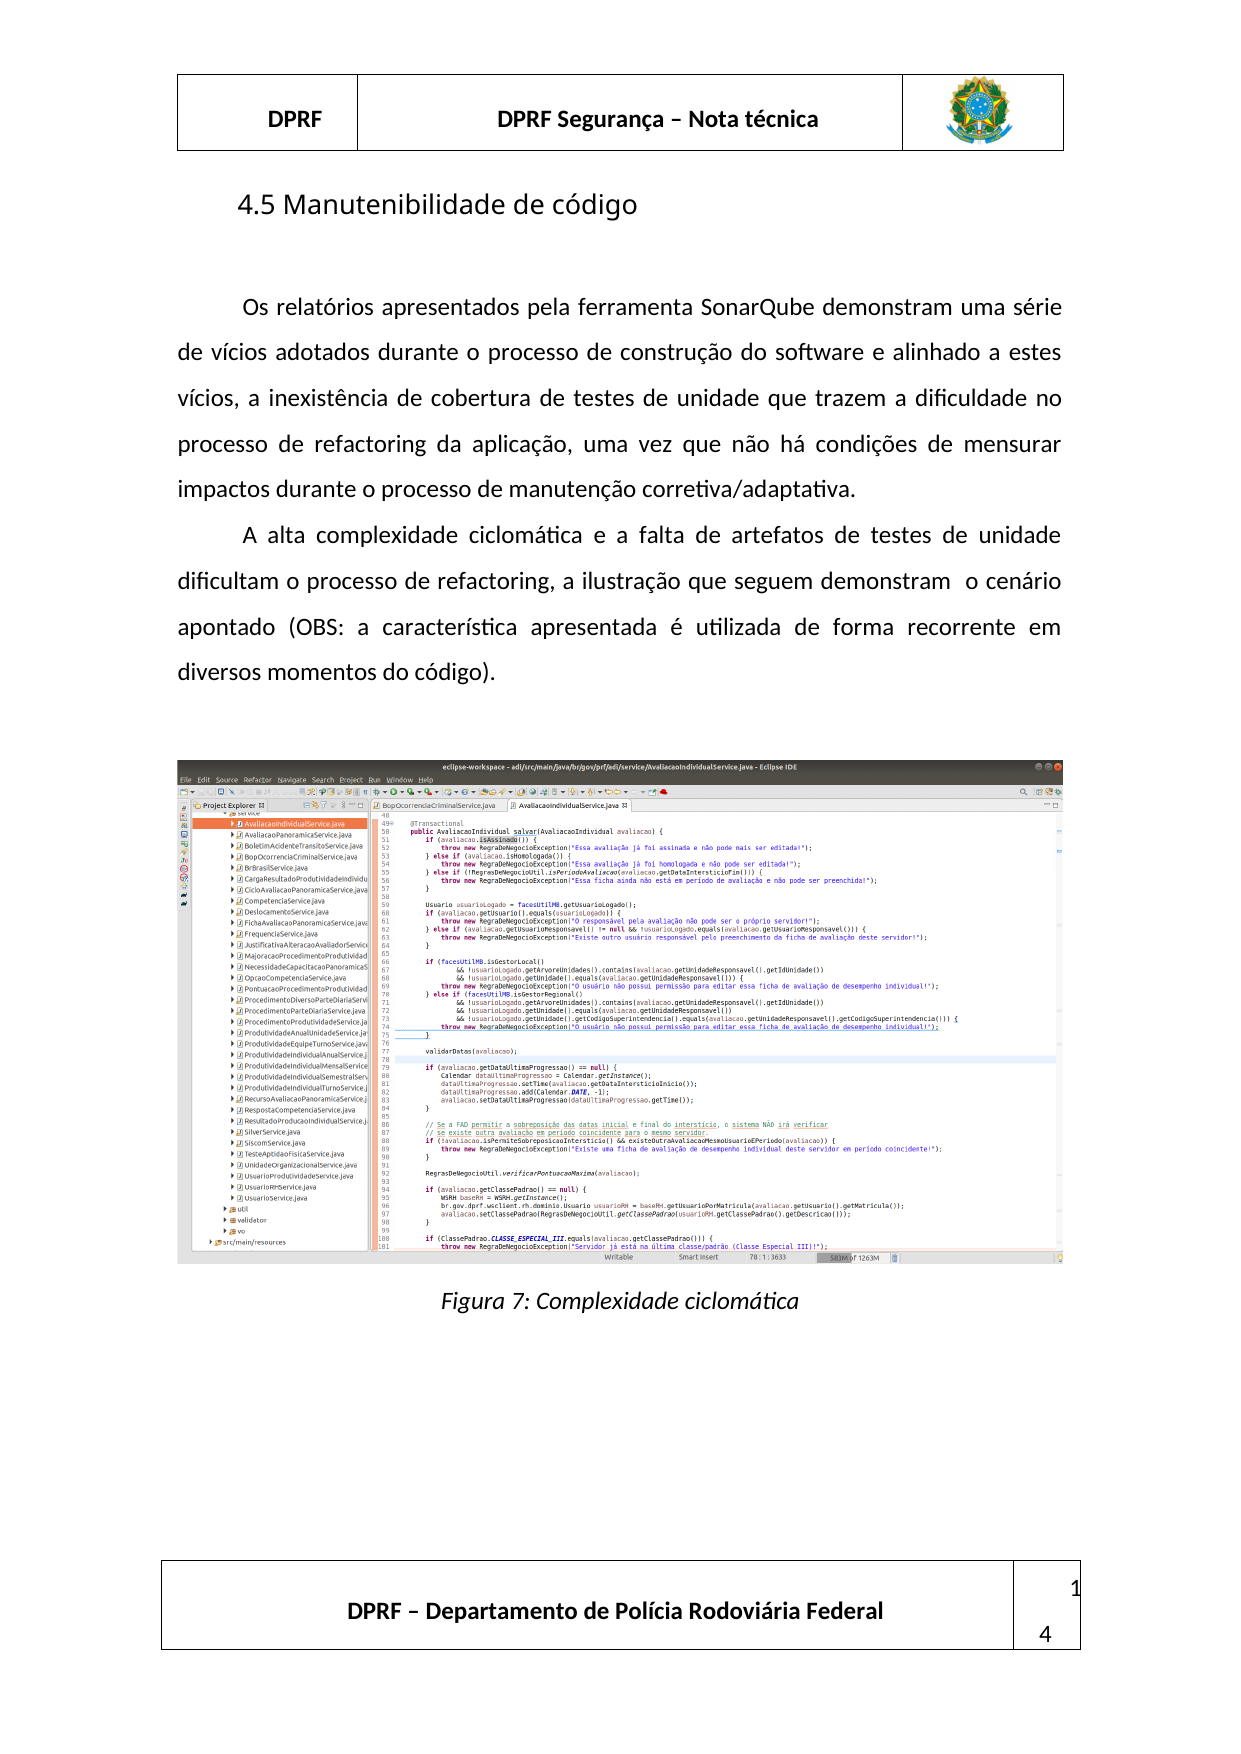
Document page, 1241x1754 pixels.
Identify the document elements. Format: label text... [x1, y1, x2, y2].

text A alta complexidade ciclomática e a falta de artefatos de testes de unidade dificultam o processo de refactoring, a ilustração que seguem demonstram o cenário apontado (OBS: a característica apresentada é utilizada de forma recorrente em diversos momentos do código). [177, 641, 1063, 687]
text Os relatórios apresentados pela ferramenta SonarQube demonstram uma série de vícios adotados durante o processo de construção do software e alinhado a estes vícios, a inexistência de cobertura de testes de unidade que trazem a dificuldade no processo de refactoring da aplicação, uma vez que não há condições de mensurar impactos durante o processo de manutenção corretiva/adaptativa. [177, 367, 1063, 382]
text Os relatórios apresentados pela ferramenta SonarQube demonstram uma série de vícios adotados durante o processo de construção do software e alinhado a estes vícios, a inexistência de cobertura de testes de unidade que trazem a dificuldade no processo de refactoring da aplicação, uma vez que não há condições de mensurar impactos durante o processo de manutenção corretiva/adaptativa. [177, 458, 1063, 504]
picture [177, 760, 1063, 1264]
subtitle 4.5 Manutenibilidade de código [638, 186, 1063, 223]
text A alta complexidade ciclomática e a falta de artefatos de testes de unidade dificultam o processo de refactoring, a ilustração que seguem demonstram o cenário apontado (OBS: a característica apresentada é utilizada de forma recorrente em diversos momentos do código). [177, 519, 1063, 565]
text A alta complexidade ciclomática e a falta de artefatos de testes de unidade dificultam o processo de refactoring, a ilustração que seguem demonstram o cenário apontado (OBS: a característica apresentada é utilizada de forma recorrente em diversos momentos do código). [177, 596, 1063, 611]
subtitle 4.5 Manutenibilidade de código [177, 186, 237, 223]
text Os relatórios apresentados pela ferramenta SonarQube demonstram uma série de vícios adotados durante o processo de construção do software e alinhado a estes vícios, a inexistência de cobertura de testes de unidade que trazem a dificuldade no processo de refactoring da aplicação, uma vez que não há condições de mensurar impactos durante o processo de manutenção corretiva/adaptativa. [177, 413, 1063, 428]
text Os relatórios apresentados pela ferramenta SonarQube demonstram uma série de vícios adotados durante o processo de construção do software e alinhado a estes vícios, a inexistência de cobertura de testes de unidade que trazem a dificuldade no processo de refactoring da aplicação, uma vez que não há condições de mensurar impactos durante o processo de manutenção corretiva/adaptativa. [177, 291, 1063, 336]
picture [944, 75, 1020, 149]
text Figura 7: Complexidade ciclomática [177, 1264, 1063, 1316]
